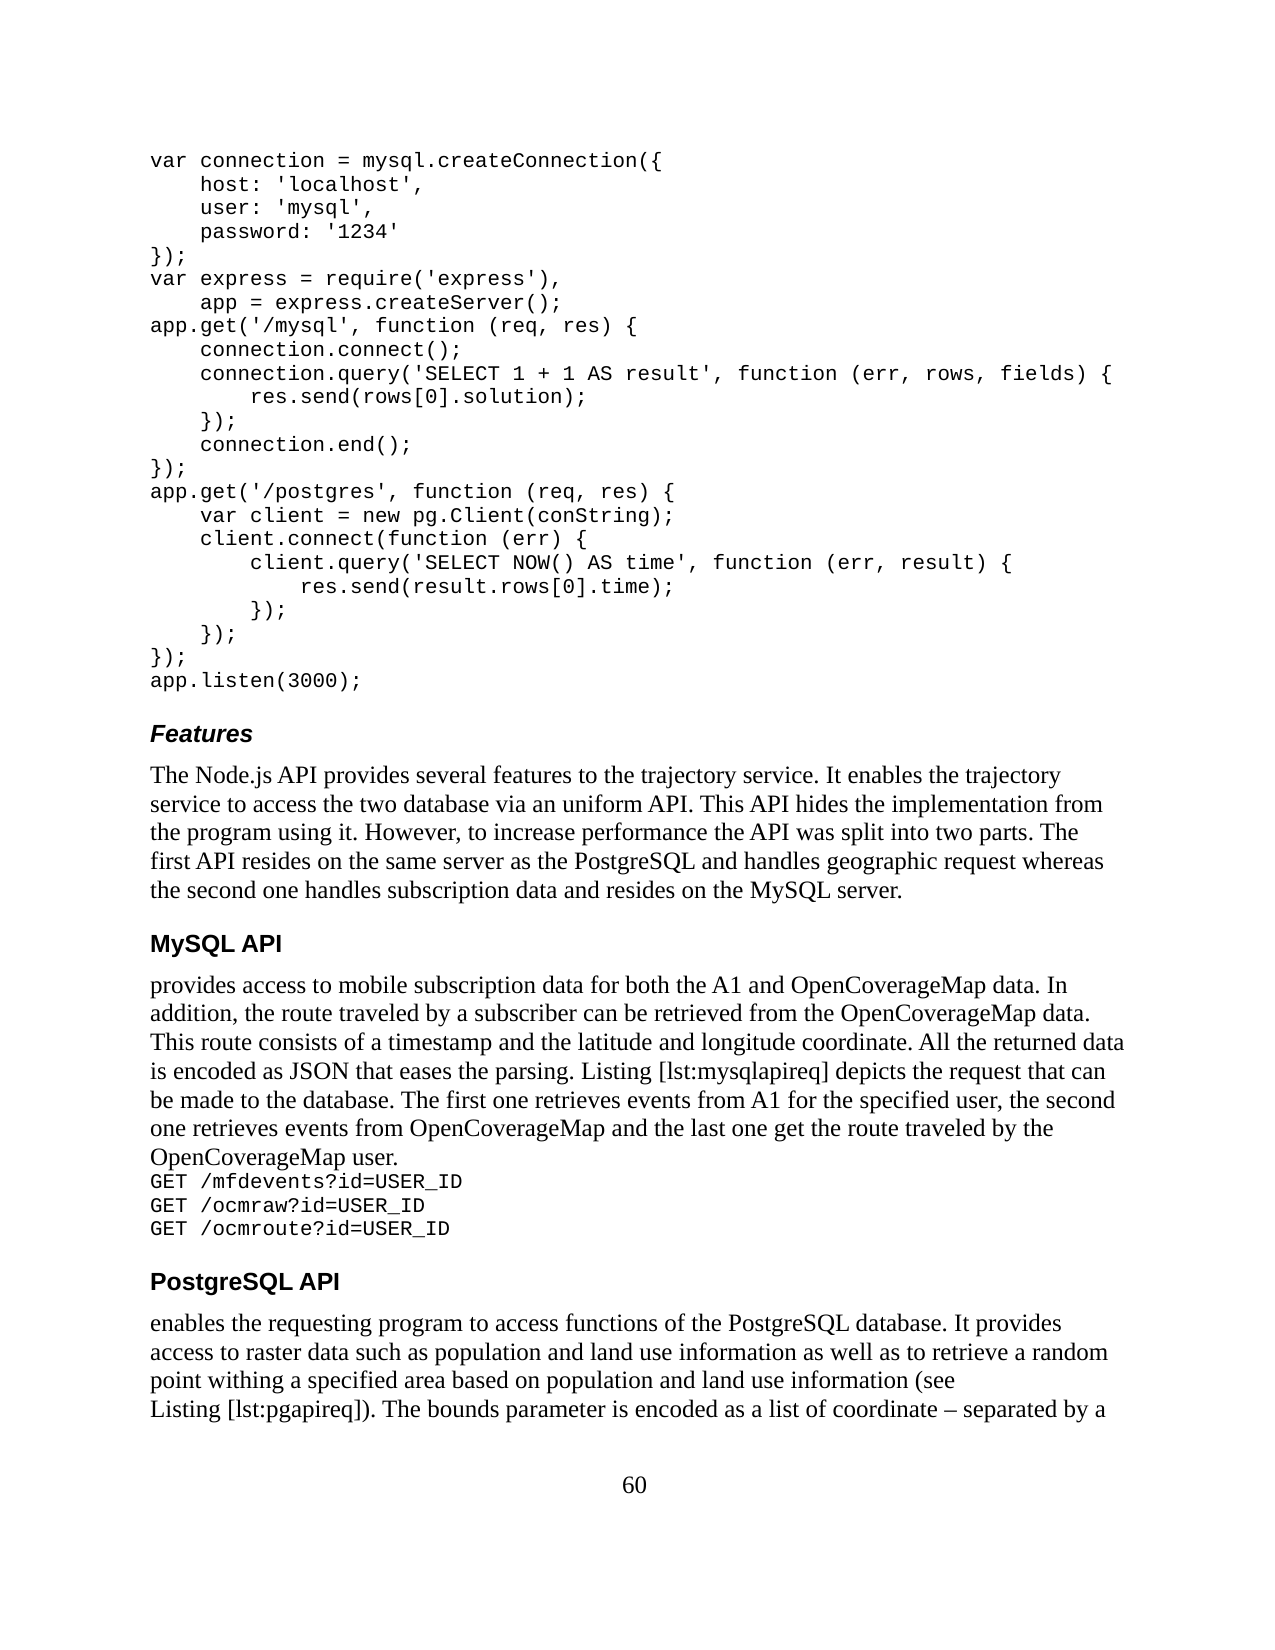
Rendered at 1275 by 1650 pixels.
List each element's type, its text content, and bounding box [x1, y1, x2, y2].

text client.connect(function (err) { [150, 528, 1125, 552]
text client.query('SELECT NOW() AS time', function (err, result) { [150, 552, 1125, 576]
text }); [150, 410, 1125, 434]
text host: 'localhost', [150, 174, 1125, 197]
text var client = new pg.Client(conString); [150, 505, 1125, 528]
text }); [150, 457, 1125, 481]
text GET /ocmroute?id=USER_ID [150, 1218, 1125, 1242]
text }); [150, 623, 1125, 647]
text var connection = mysql.createConnection({ [150, 150, 1125, 174]
subtitle PostgreSQL API [150, 1267, 1125, 1295]
text app.listen(3000); [150, 670, 1125, 694]
text provides access to mobile subscription data for both the A1 and OpenCoverageMap data. In addition, the route traveled by a subscriber can be retrieved from the OpenCoverageMap data. This route consists of a timestamp and the latitude and longitude coordinate. All the returned data is encoded as JSON that eases the parsing. Listing [lst:mysqlapireq] depicts the request that can be made to the database. The first one retrieves events from A1 for the specified user, the second one retrieves events from OpenCoverageMap and the last one get the route traveled by the OpenCoverageMap user. [150, 970, 1125, 1171]
text enables the requesting program to access functions of the PostgreSQL database. It provides access to raster data such as population and land use information as well as to retrieve a random point withing a specified area based on population and land use information (see Listing [lst:pgapireq]). The bounds parameter is encoded as a list of coordinate – separated by a [150, 1308, 1125, 1423]
text password: '1234' [150, 221, 1125, 244]
text var express = require('express'), [150, 268, 1125, 292]
text GET /mfdevents?id=USER_ID [150, 1171, 1125, 1194]
text The Node.js API provides several features to the trajectory service. It enables the trajectory service to access the two database via an uniform API. This API hides the implementation from the program using it. However, to increase performance the API was split into two parts. The first API resides on the same server as the PostgreSQL and handles geographic request whereas the second one handles subscription data and resides on the MySQL server. [150, 760, 1125, 904]
text user: 'mysql', [150, 197, 1125, 221]
text GET /ocmraw?id=USER_ID [150, 1194, 1125, 1218]
subtitle MySQL API [150, 929, 1125, 957]
text res.send(rows[0].solution); [150, 386, 1125, 410]
text connection.connect(); [150, 339, 1125, 363]
text }); [150, 599, 1125, 623]
subtitle Features [150, 719, 1125, 747]
text }); [150, 647, 1125, 670]
text connection.query('SELECT 1 + 1 AS result', function (err, rows, fields) { [150, 363, 1125, 386]
text app = express.createServer(); [150, 292, 1125, 316]
text app.get('/postgres', function (req, res) { [150, 481, 1125, 505]
text app.get('/mysql', function (req, res) { [150, 316, 1125, 339]
text }); [150, 244, 1125, 268]
text connection.end(); [150, 434, 1125, 457]
text res.send(result.rows[0].time); [150, 576, 1125, 599]
